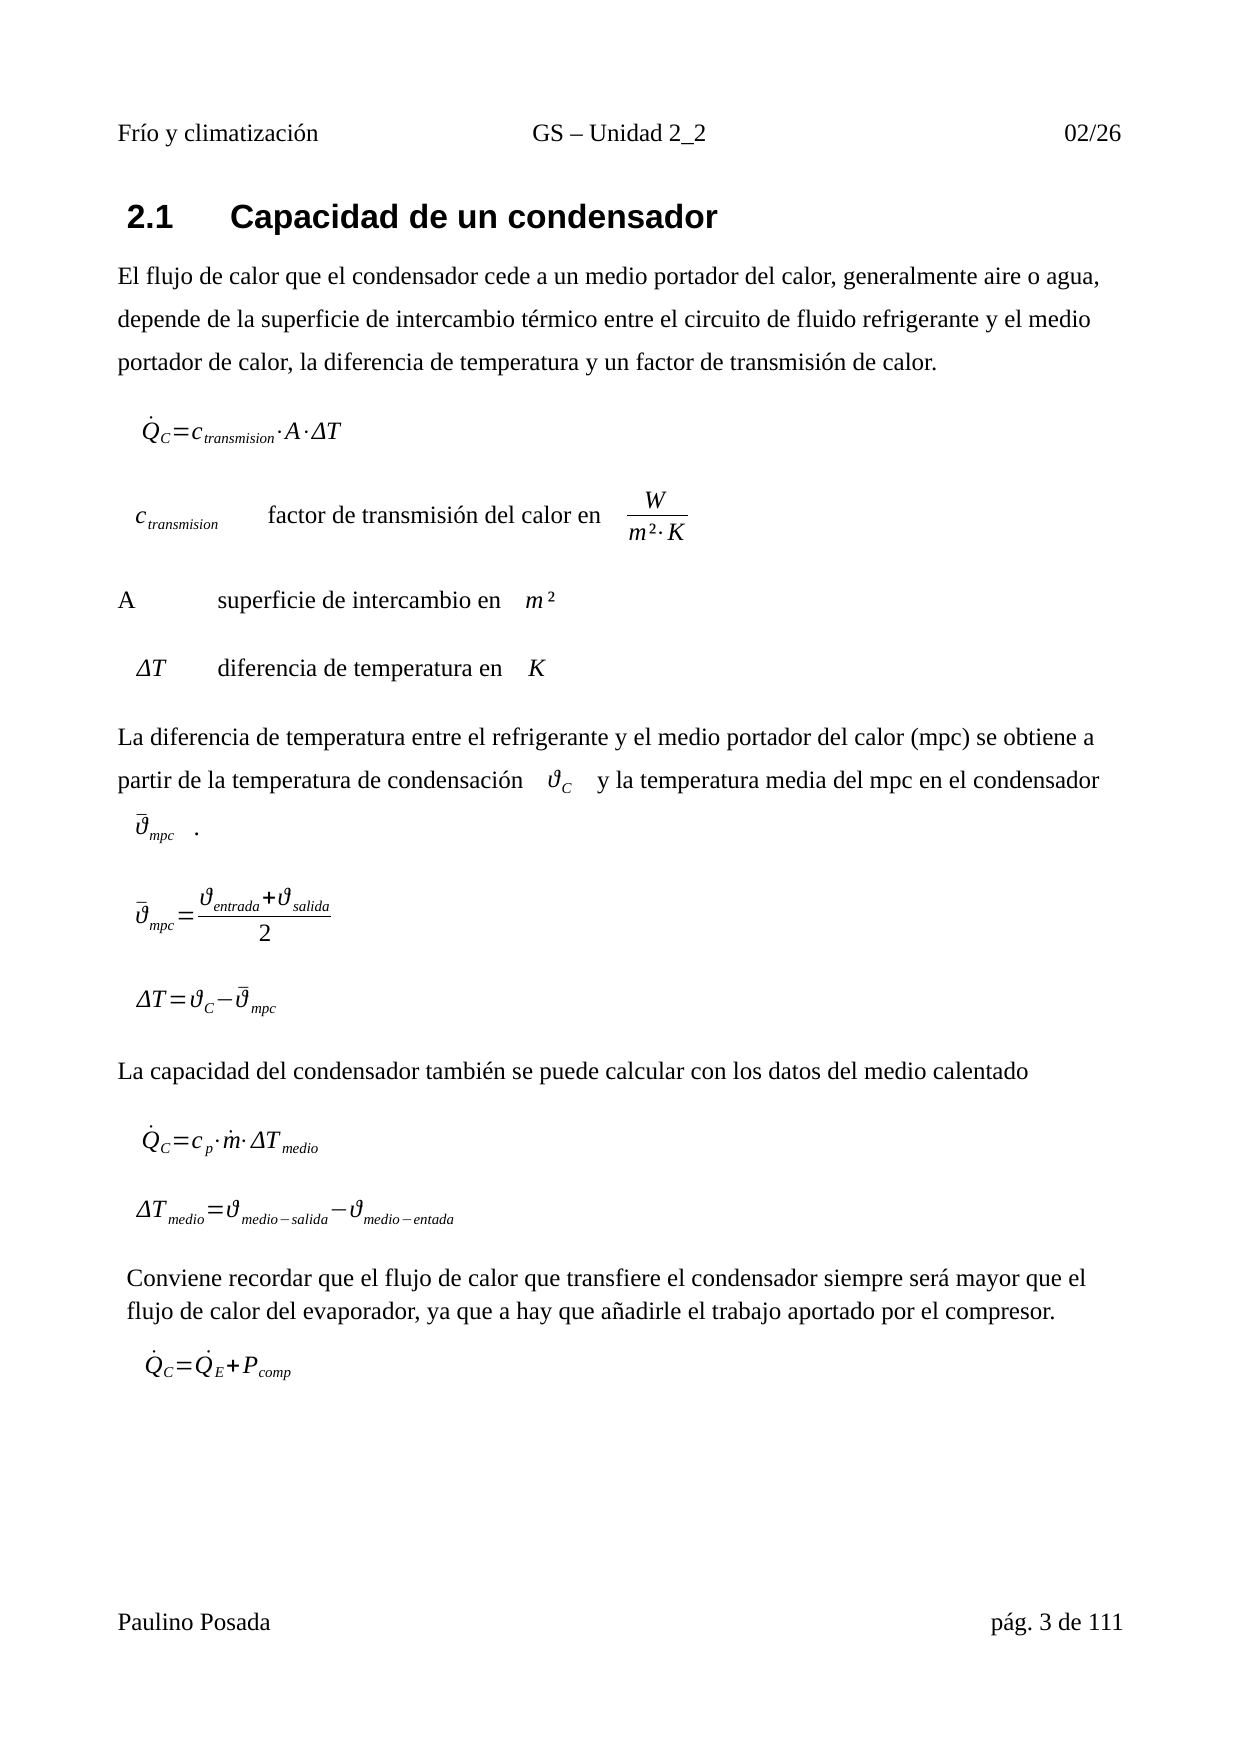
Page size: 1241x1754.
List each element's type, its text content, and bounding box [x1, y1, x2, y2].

text El flujo de calor que el condensador cede a un medio portador del calor, generalmente aire o agua, depende de la superficie de intercambio térmico entre el circuito de fluido refrigerante y el medio portador de calor, la diferencia de temperatura y un factor de transmisión de calor. [117, 261, 1123, 376]
text diferencia de temperatura en [117, 653, 1123, 682]
subtitle Capacidad de un condensador [117, 197, 1123, 236]
text factor de transmisión del calor en [117, 487, 1123, 546]
text La capacidad del condensador también se puede calcular con los datos del medio calentado [117, 1056, 1123, 1085]
text A superficie de intercambio en [117, 585, 1123, 614]
text La diferencia de temperatura entre el refrigerante y el medio portador del calor (mpc) se obtiene a partir de la temperatura de condensación y la temperatura media del mpc en el condensador . [117, 722, 1123, 844]
text Conviene recordar que el flujo de calor que transfiere el condensador siempre será mayor que el flujo de calor del evaporador, ya que a hay que añadirle el trabajo aportado por el compresor. [126, 1263, 1123, 1324]
